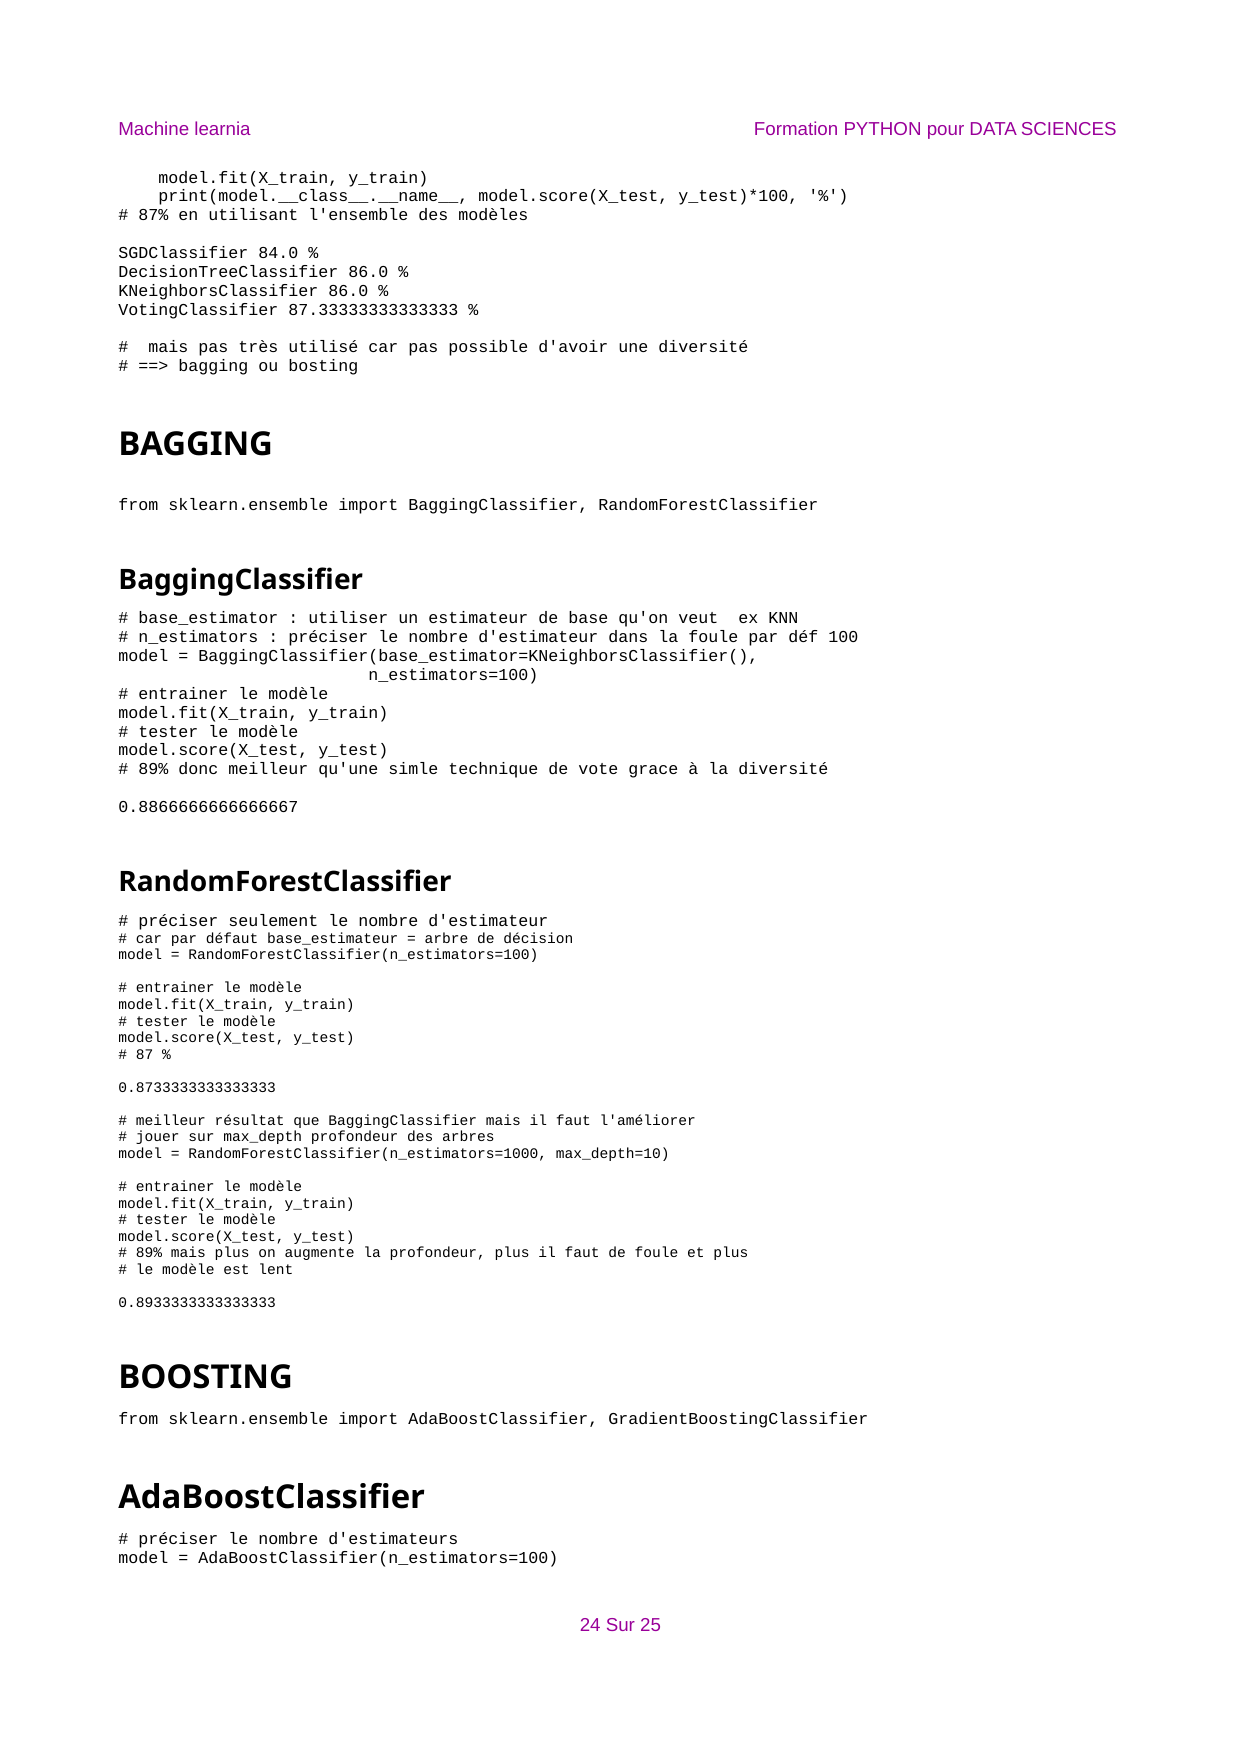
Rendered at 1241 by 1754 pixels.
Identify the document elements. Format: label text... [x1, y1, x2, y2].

text model = AdaBoostClassifier(n_estimators=100) [118, 1549, 1122, 1568]
text # entrainer le modèle [118, 685, 1122, 704]
text model.fit(X_train, y_train) [118, 997, 1122, 1014]
text model = RandomForestClassifier(n_estimators=1000, max_depth=10) [118, 1146, 1122, 1163]
text n_estimators=100) [118, 667, 1122, 685]
subtitle RandomForestClassifier [118, 861, 1122, 899]
text # 87% en utilisant l'ensemble des modèles [118, 207, 1122, 226]
text from sklearn.ensemble import AdaBoostClassifier, GradientBoostingClassifier [118, 1411, 1122, 1429]
text print(model.__class__.__name__, model.score(X_test, y_test)*100, '%') [118, 188, 1122, 207]
text model.score(X_test, y_test) [118, 1229, 1122, 1246]
text # tester le modèle [118, 723, 1122, 742]
text # tester le modèle [118, 1212, 1122, 1229]
text model.score(X_test, y_test) [118, 1030, 1122, 1047]
text model.fit(X_train, y_train) [118, 1196, 1122, 1212]
text # meilleur résultat que BaggingClassifier mais il faut l'améliorer [118, 1113, 1122, 1130]
subtitle BAGGING [118, 420, 1122, 465]
subtitle BaggingClassifier [118, 559, 1122, 597]
text model.score(X_test, y_test) [118, 742, 1122, 761]
text DecisionTreeClassifier 86.0 % [118, 263, 1122, 282]
text model.fit(X_train, y_train) [118, 704, 1122, 723]
subtitle AdaBoostClassifier [118, 1473, 1122, 1518]
text model = RandomForestClassifier(n_estimators=100) [118, 947, 1122, 964]
text # base_estimator : utiliser un estimateur de base qu'on veut ex KNN [118, 610, 1122, 629]
text # 89% donc meilleur qu'une simle technique de vote grace à la diversité [118, 761, 1122, 780]
text model.fit(X_train, y_train) [118, 169, 1122, 188]
text 0.8733333333333333 [118, 1080, 1122, 1097]
text model = BaggingClassifier(base_estimator=KNeighborsClassifier(), [118, 648, 1122, 667]
text # préciser le nombre d'estimateurs [118, 1531, 1122, 1549]
text # 89% mais plus on augmente la profondeur, plus il faut de foule et plus [118, 1246, 1122, 1262]
subtitle BOOSTING [118, 1353, 1122, 1398]
text # le modèle est lent [118, 1262, 1122, 1279]
text # jouer sur max_depth profondeur des arbres [118, 1130, 1122, 1146]
text # ==> bagging ou bosting [118, 358, 1122, 377]
text # préciser seulement le nombre d'estimateur [118, 912, 1122, 931]
text # n_estimators : préciser le nombre d'estimateur dans la foule par déf 100 [118, 629, 1122, 648]
text VotingClassifier 87.33333333333333 % [118, 301, 1122, 320]
text 0.8866666666666667 [118, 798, 1122, 817]
text from sklearn.ensemble import BaggingClassifier, RandomForestClassifier [118, 496, 1122, 515]
text # car par défaut base_estimateur = arbre de décision [118, 931, 1122, 947]
text # entrainer le modèle [118, 1179, 1122, 1196]
text 0.8933333333333333 [118, 1295, 1122, 1312]
text # tester le modèle [118, 1014, 1122, 1030]
text # mais pas très utilisé car pas possible d'avoir une diversité [118, 339, 1122, 358]
text KNeighborsClassifier 86.0 % [118, 282, 1122, 301]
text # 87 % [118, 1047, 1122, 1063]
text SGDClassifier 84.0 % [118, 244, 1122, 263]
text # entrainer le modèle [118, 981, 1122, 997]
